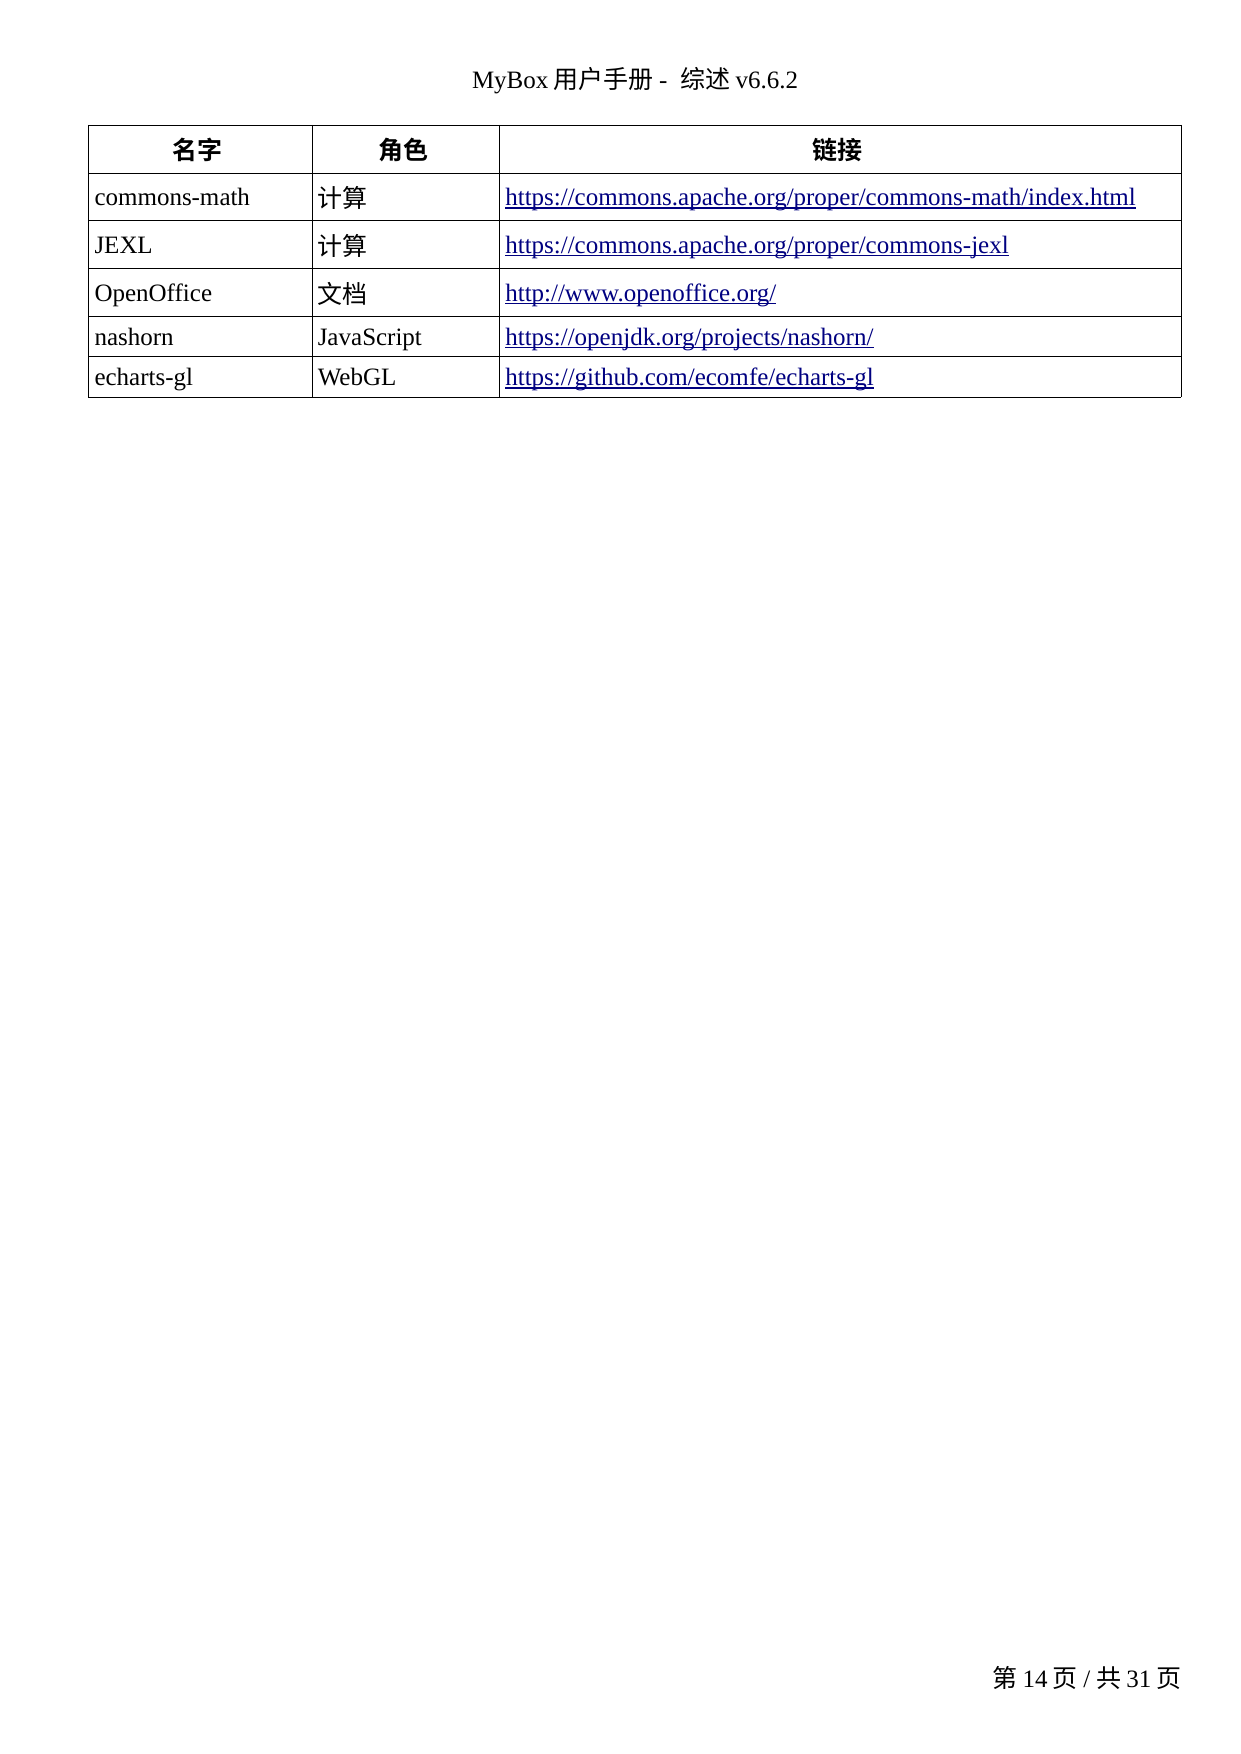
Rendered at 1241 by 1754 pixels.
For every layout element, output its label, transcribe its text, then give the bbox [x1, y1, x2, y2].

table_cell https://commons.apache.org/proper/commons-math/index.html [500, 174, 1181, 220]
table_cell JEXL [89, 221, 312, 268]
table_cell https://github.com/ecomfe/echarts-gl [500, 357, 1181, 397]
table_cell WebGL [313, 357, 499, 397]
table_cell https://openjdk.org/projects/nashorn/ [500, 317, 1181, 356]
table_cell 计算 [313, 174, 499, 220]
table_cell 文档 [313, 269, 499, 316]
table_cell commons-math [89, 174, 312, 220]
table_cell http://www.openoffice.org/ [500, 269, 1181, 316]
table_cell OpenOffice [89, 269, 312, 316]
table_cell JavaScript [313, 317, 499, 356]
table_cell nashorn [89, 317, 312, 356]
table_header 链接 [500, 126, 1181, 173]
table_cell 计算 [313, 221, 499, 268]
table_header 名字 [89, 126, 312, 173]
table_header 角色 [313, 126, 499, 173]
table_cell https://commons.apache.org/proper/commons-jexl [500, 221, 1181, 268]
table_cell echarts-gl [89, 357, 312, 397]
